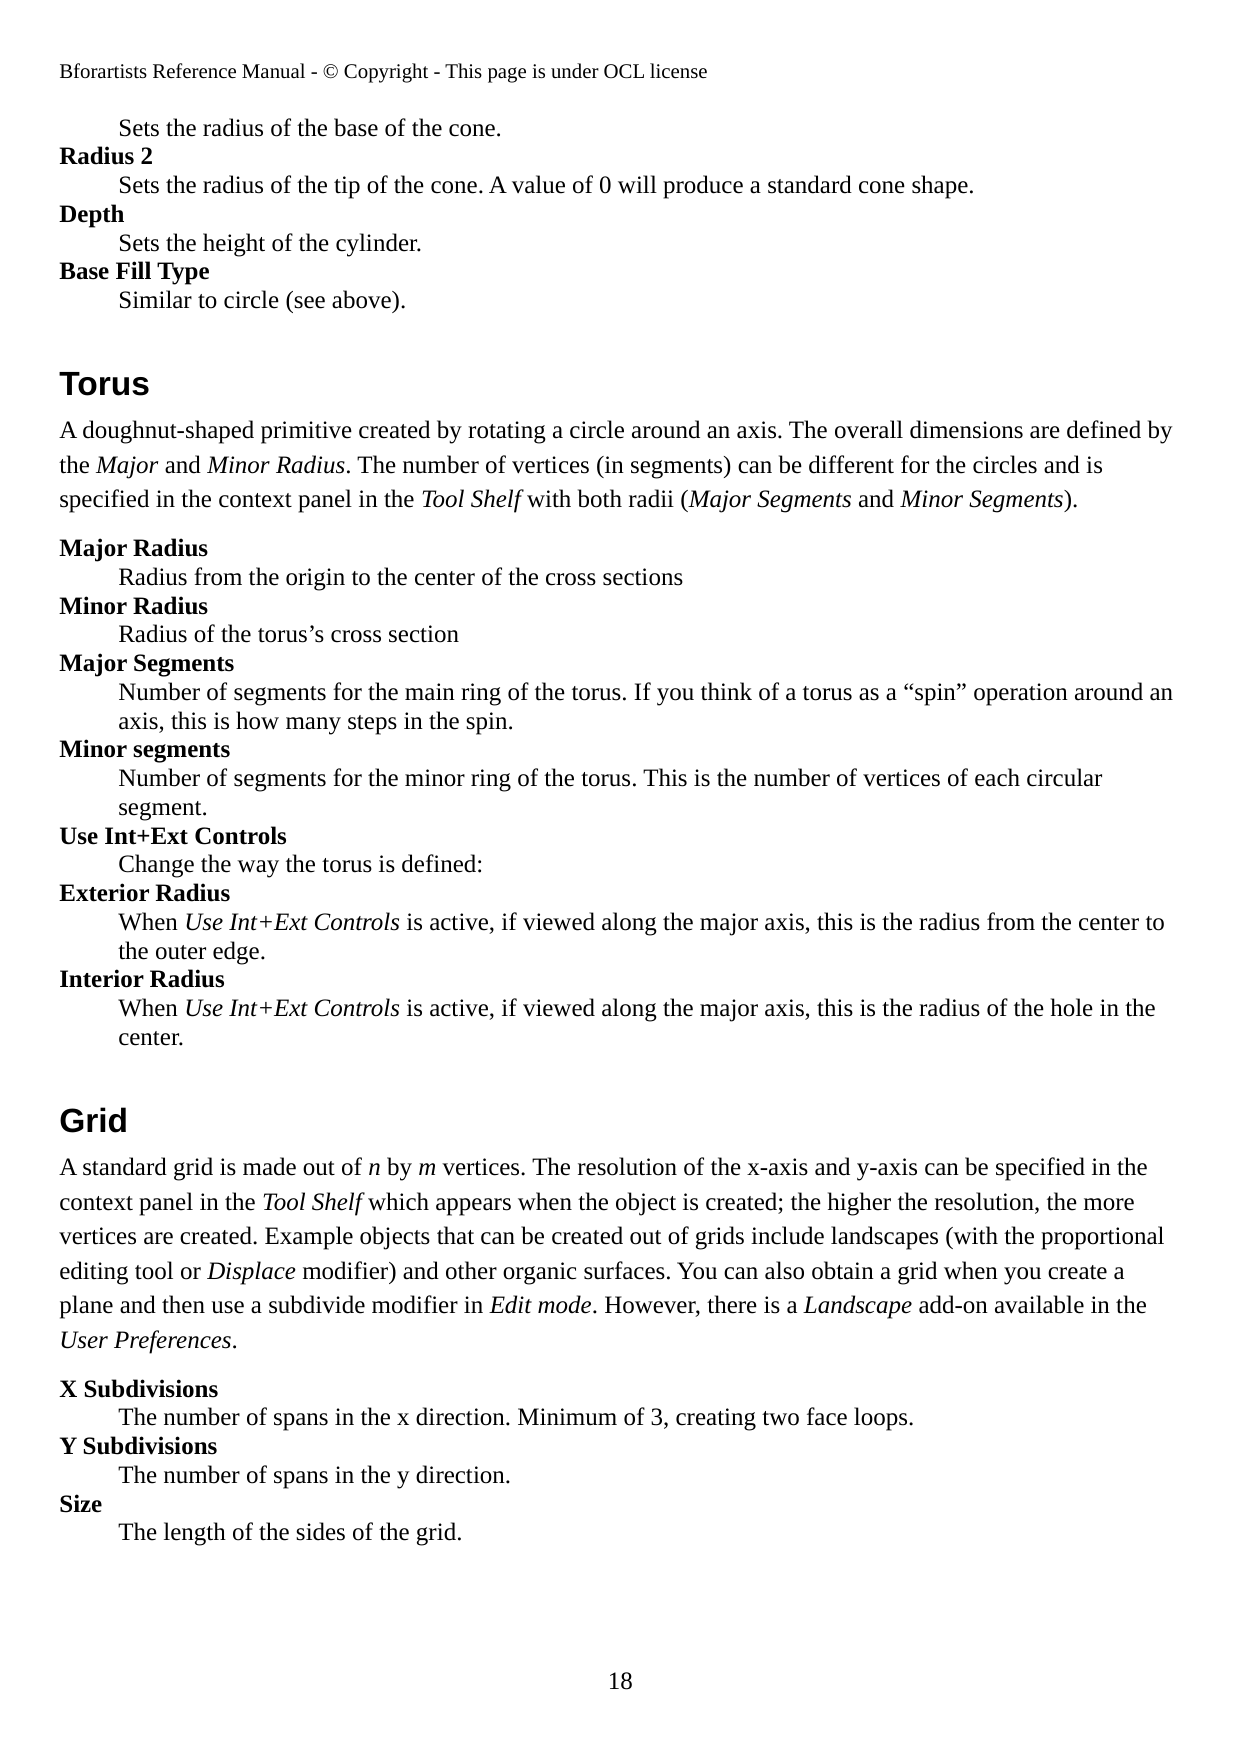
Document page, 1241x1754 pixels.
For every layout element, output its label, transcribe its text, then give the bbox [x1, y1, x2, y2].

list Sets the height of the cylinder. [118, 228, 1181, 256]
subtitle X Subdivisions [59, 1374, 1181, 1402]
subtitle Base Fill Type [59, 256, 1181, 285]
subtitle Major Radius [59, 533, 1181, 562]
list Sets the radius of the base of the cone. [118, 113, 1181, 141]
list Radius of the torus’s cross section [118, 619, 1181, 648]
text A doughnut-shaped primitive created by rotating a circle around an axis. The overall dimensions are defined by the Major and Minor Radius. The number of vertices (in segments) can be different for the circles and is specified in the context panel in the Tool Shelf with both radii (Major Segments and Minor Segments). [59, 415, 1181, 513]
subtitle Radius 2 [59, 141, 1181, 170]
subtitle Minor segments [59, 734, 1181, 763]
subtitle Interior Radius [59, 964, 1181, 993]
subtitle Y Subdivisions [59, 1431, 1181, 1460]
list When Use Int+Ext Controls is active, if viewed along the major axis, this is the radius from the center to the outer edge. [118, 907, 1181, 964]
list The number of spans in the y direction. [118, 1460, 1181, 1489]
subtitle Minor Radius [59, 591, 1181, 619]
list Radius from the origin to the center of the cross sections [118, 562, 1181, 591]
subtitle Use Int+Ext Controls [59, 821, 1181, 849]
list The number of spans in the x direction. Minimum of 3, creating two face loops. [118, 1402, 1181, 1431]
subtitle Grid [59, 1101, 1181, 1140]
list Similar to circle (see above). [118, 285, 1181, 314]
list Number of segments for the minor ring of the torus. This is the number of vertices of each circular segment. [118, 763, 1181, 821]
subtitle Major Segments [59, 648, 1181, 677]
subtitle Depth [59, 199, 1181, 228]
list Number of segments for the main ring of the torus. If you think of a torus as a “spin” operation around an axis, this is how many steps in the spin. [118, 677, 1181, 734]
list The length of the sides of the grid. [118, 1517, 1181, 1546]
subtitle Torus [59, 364, 1181, 403]
list Sets the radius of the tip of the cone. A value of 0 will produce a standard cone shape. [118, 170, 1181, 199]
subtitle Size [59, 1489, 1181, 1517]
text A standard grid is made out of n by m vertices. The resolution of the x-axis and y-axis can be specified in the context panel in the Tool Shelf which appears when the object is created; the higher the resolution, the more vertices are created. Example objects that can be created out of grids include landscapes (with the proportional editing tool or Displace modifier) and other organic surfaces. You can also obtain a grid when you create a plane and then use a subdivide modifier in Edit mode. However, there is a Landscape add-on available in the User Preferences. [59, 1152, 1181, 1353]
list Change the way the torus is defined: [118, 849, 1181, 878]
subtitle Exterior Radius [59, 878, 1181, 907]
list When Use Int+Ext Controls is active, if viewed along the major axis, this is the radius of the hole in the center. [118, 993, 1181, 1051]
